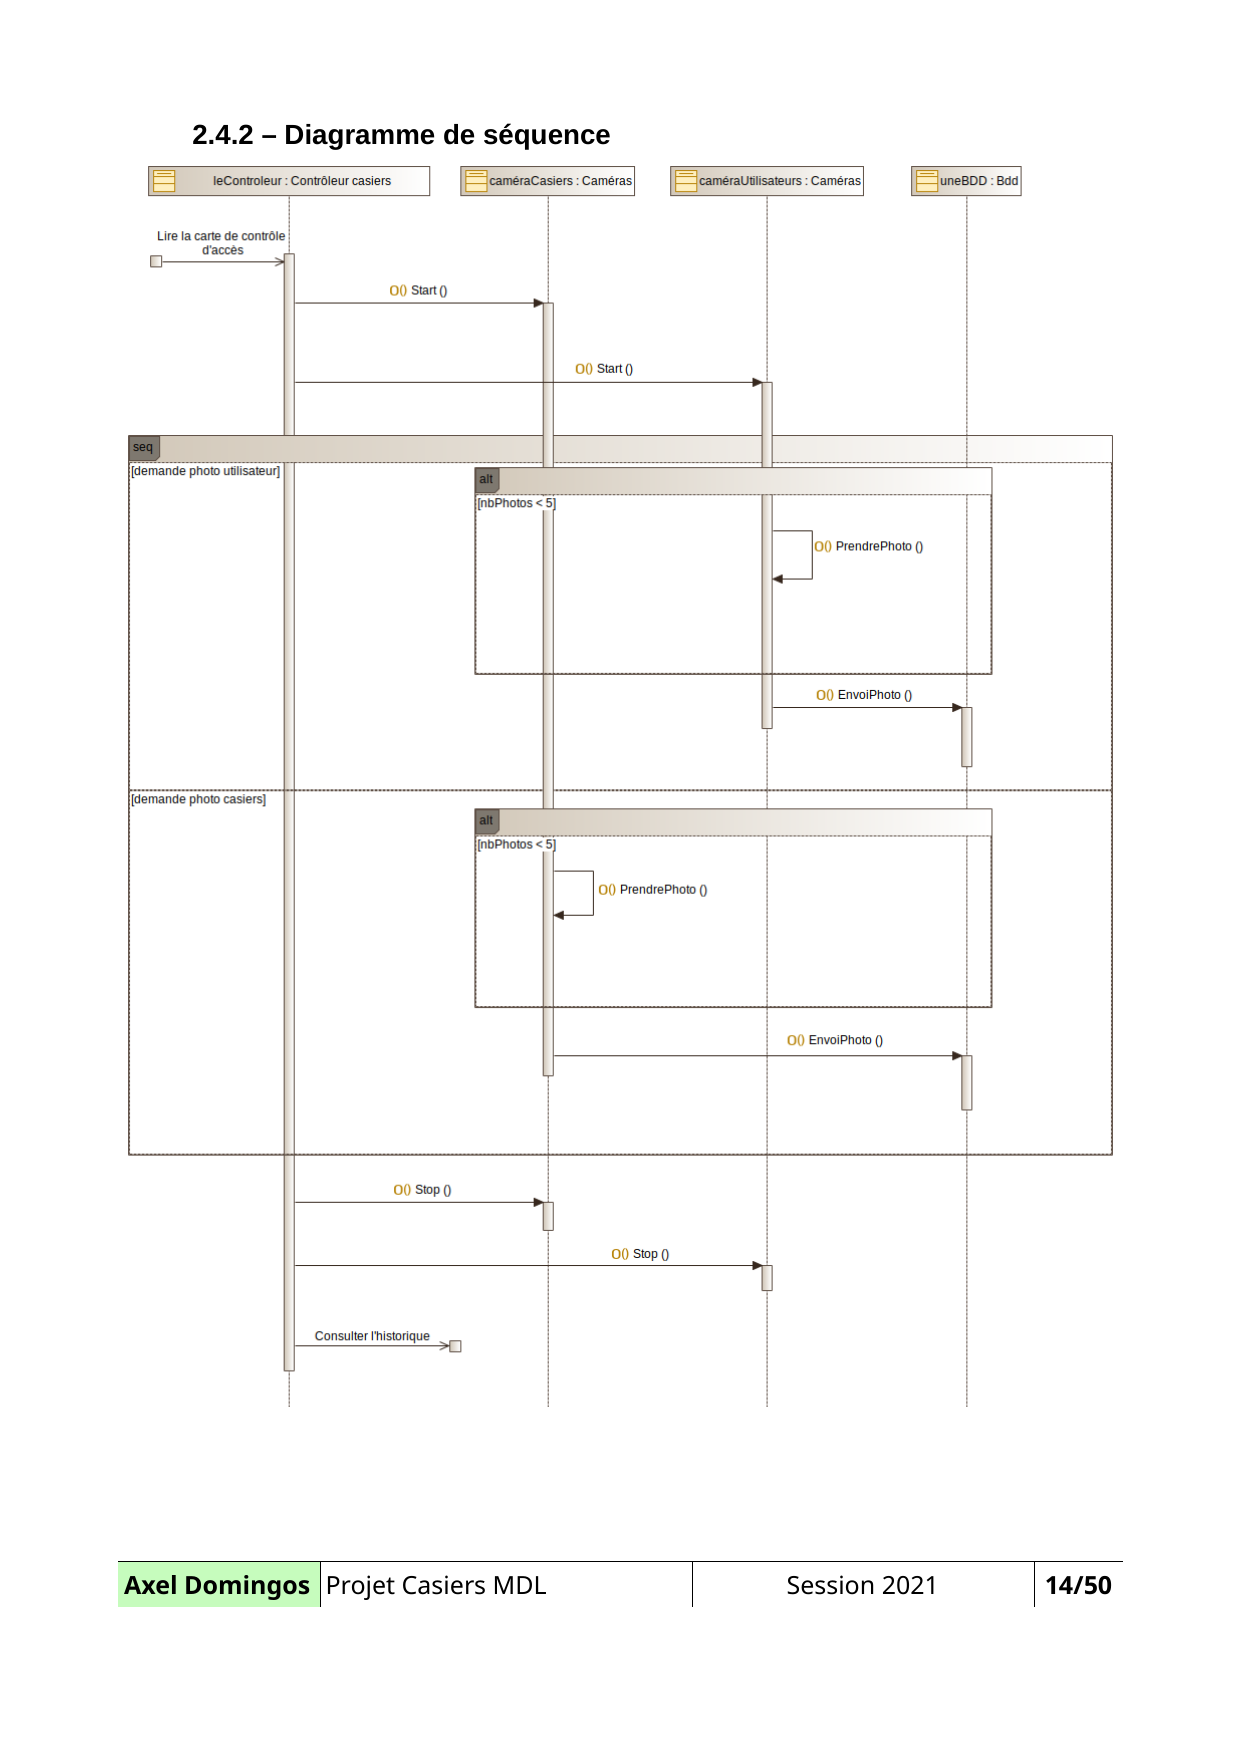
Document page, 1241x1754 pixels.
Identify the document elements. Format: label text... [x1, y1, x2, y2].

picture [118, 156, 1123, 1407]
subtitle 2.4.2 – Diagramme de séquence [118, 118, 1122, 150]
